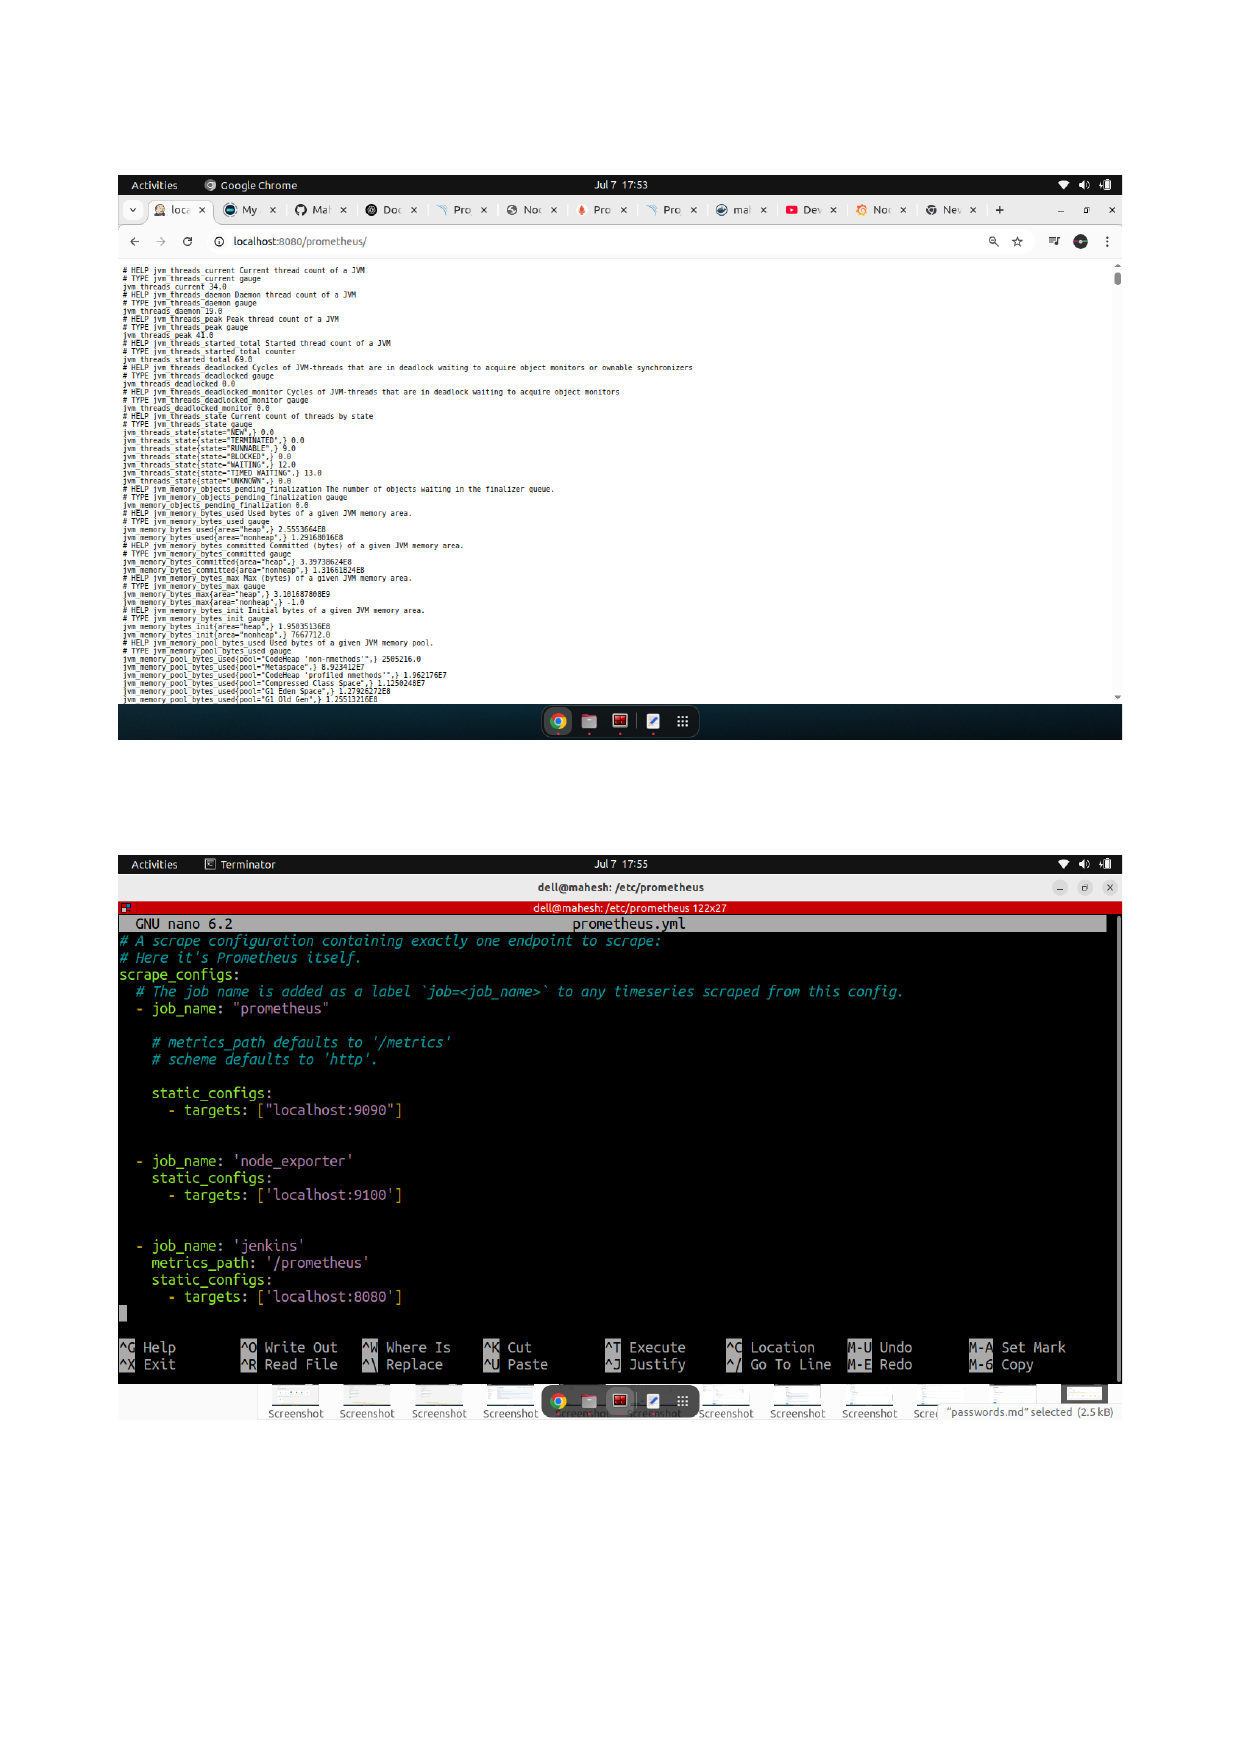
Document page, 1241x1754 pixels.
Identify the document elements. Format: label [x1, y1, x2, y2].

picture [118, 175, 1123, 740]
picture [118, 855, 1123, 1420]
